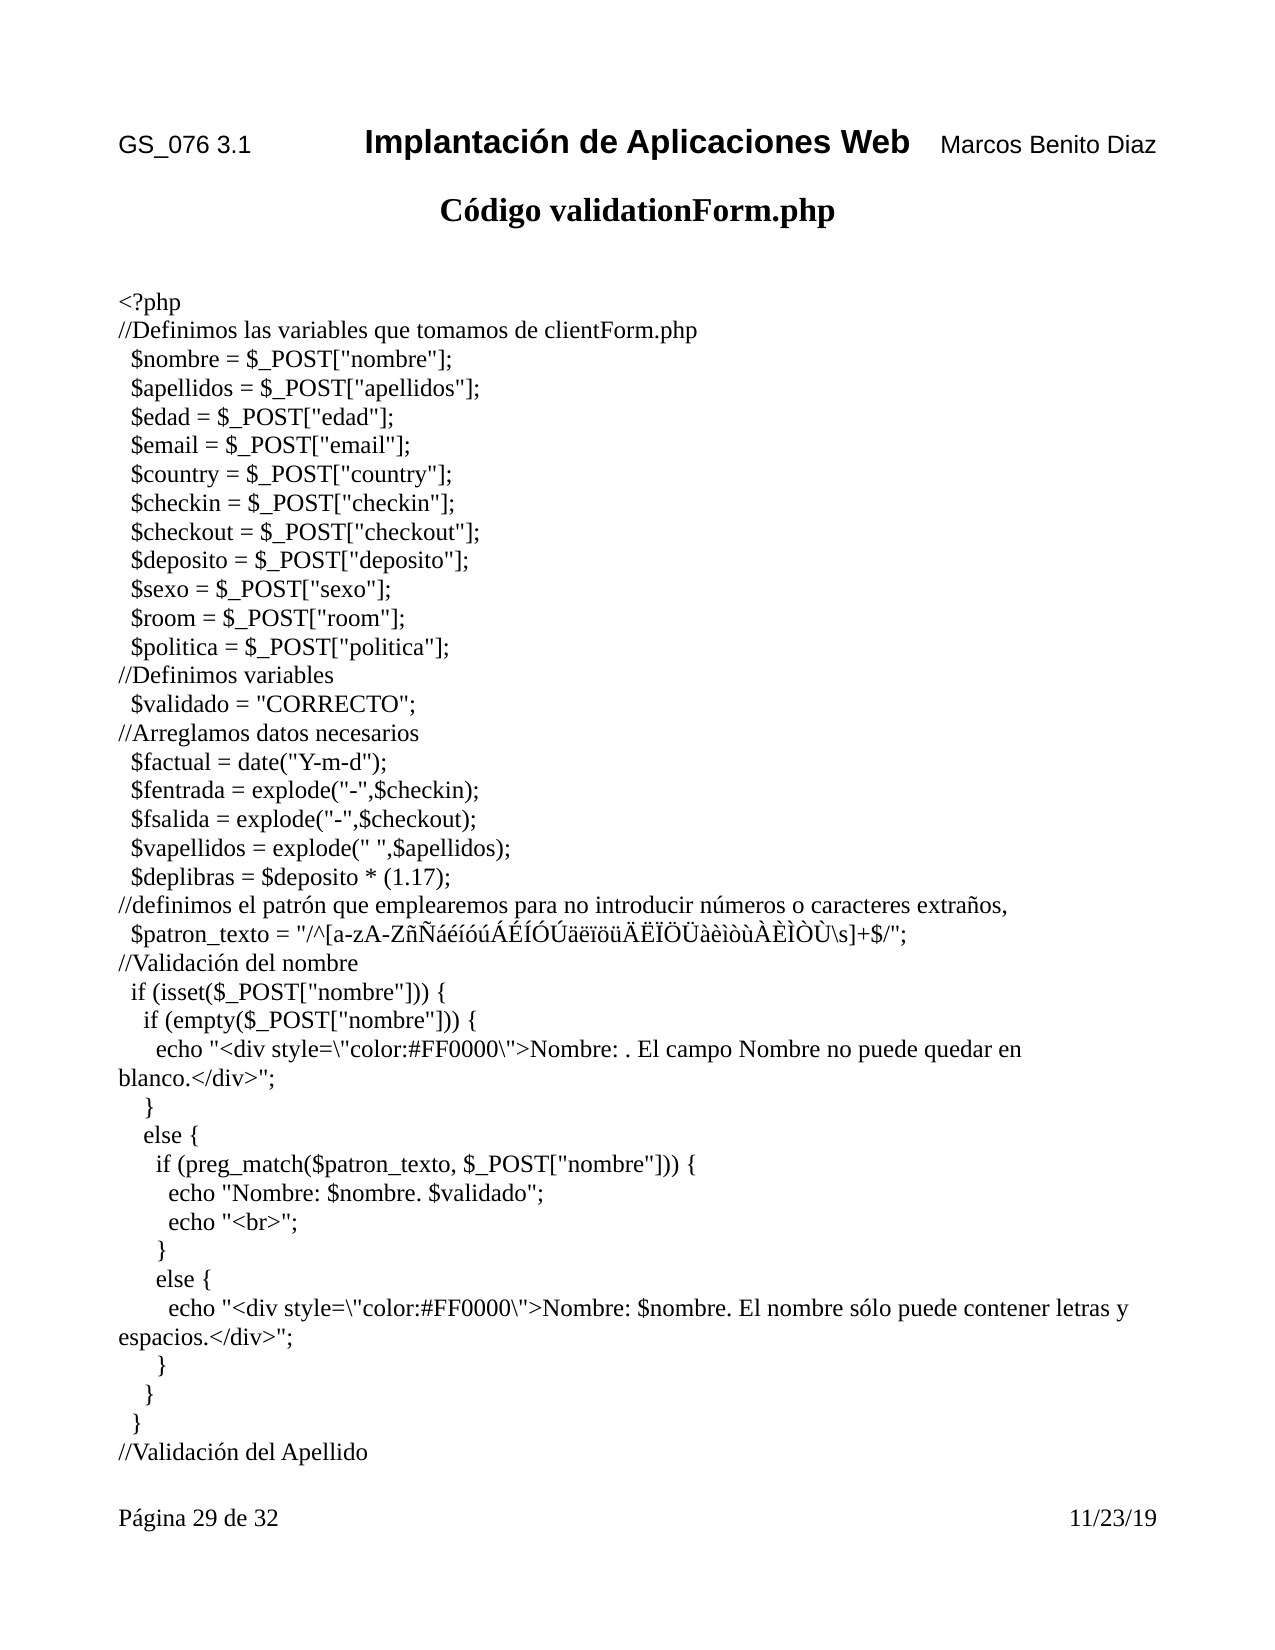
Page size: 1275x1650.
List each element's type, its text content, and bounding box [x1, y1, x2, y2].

text $nombre = $_POST["nombre"]; [118, 344, 1157, 373]
text } [118, 1379, 1157, 1408]
text $deplibras = $deposito * (1.17); [118, 862, 1157, 890]
text if (preg_match($patron_texto, $_POST["nombre"])) { [118, 1149, 1157, 1178]
text else { [118, 1120, 1157, 1149]
text //Validación del Apellido [118, 1437, 1157, 1465]
text $validado = "CORRECTO"; [118, 689, 1157, 718]
text } [118, 1350, 1157, 1379]
text echo "Nombre: $nombre. $validado"; [118, 1178, 1157, 1207]
text echo "<br>"; [118, 1207, 1157, 1235]
text $apellidos = $_POST["apellidos"]; [118, 373, 1157, 402]
text $room = $_POST["room"]; [118, 603, 1157, 632]
text $fsalida = explode("-",$checkout); [118, 804, 1157, 833]
text $fentrada = explode("-",$checkin); [118, 775, 1157, 804]
text $checkin = $_POST["checkin"]; [118, 488, 1157, 517]
text $email = $_POST["email"]; [118, 430, 1157, 459]
text } [118, 1092, 1157, 1120]
text $checkout = $_POST["checkout"]; [118, 517, 1157, 545]
text $patron_texto = "/^[a-zA-ZñÑáéíóúÁÉÍÓÚäëïöüÄËÏÖÜàèìòùÀÈÌÒÙ\s]+$/"; [118, 919, 1157, 948]
text else { [118, 1264, 1157, 1293]
text //Definimos variables [118, 660, 1157, 689]
text //Arreglamos datos necesarios [118, 718, 1157, 747]
text //definimos el patrón que emplearemos para no introducir números o caracteres extraños, [118, 890, 1157, 919]
text $sexo = $_POST["sexo"]; [118, 574, 1157, 603]
text $edad = $_POST["edad"]; [118, 402, 1157, 430]
text <?php [118, 287, 1157, 315]
text if (isset($_POST["nombre"])) { [118, 977, 1157, 1005]
text echo "<div style=\"color:#FF0000\">Nombre: $nombre. El nombre sólo puede contener letras y espacios.</div>"; [118, 1293, 1157, 1350]
text echo "<div style=\"color:#FF0000\">Nombre: . El campo Nombre no puede quedar en blanco.</div>"; [118, 1034, 1157, 1092]
text Código validationForm.php [118, 191, 1157, 229]
text //Validación del nombre [118, 948, 1157, 977]
text } [118, 1235, 1157, 1264]
text //Definimos las variables que tomamos de clientForm.php [118, 315, 1157, 344]
text $deposito = $_POST["deposito"]; [118, 545, 1157, 574]
text if (empty($_POST["nombre"])) { [118, 1005, 1157, 1034]
text $country = $_POST["country"]; [118, 459, 1157, 488]
text } [118, 1408, 1157, 1437]
text $politica = $_POST["politica"]; [118, 632, 1157, 660]
text $factual = date("Y-m-d"); [118, 747, 1157, 775]
text $vapellidos = explode(" ",$apellidos); [118, 833, 1157, 862]
